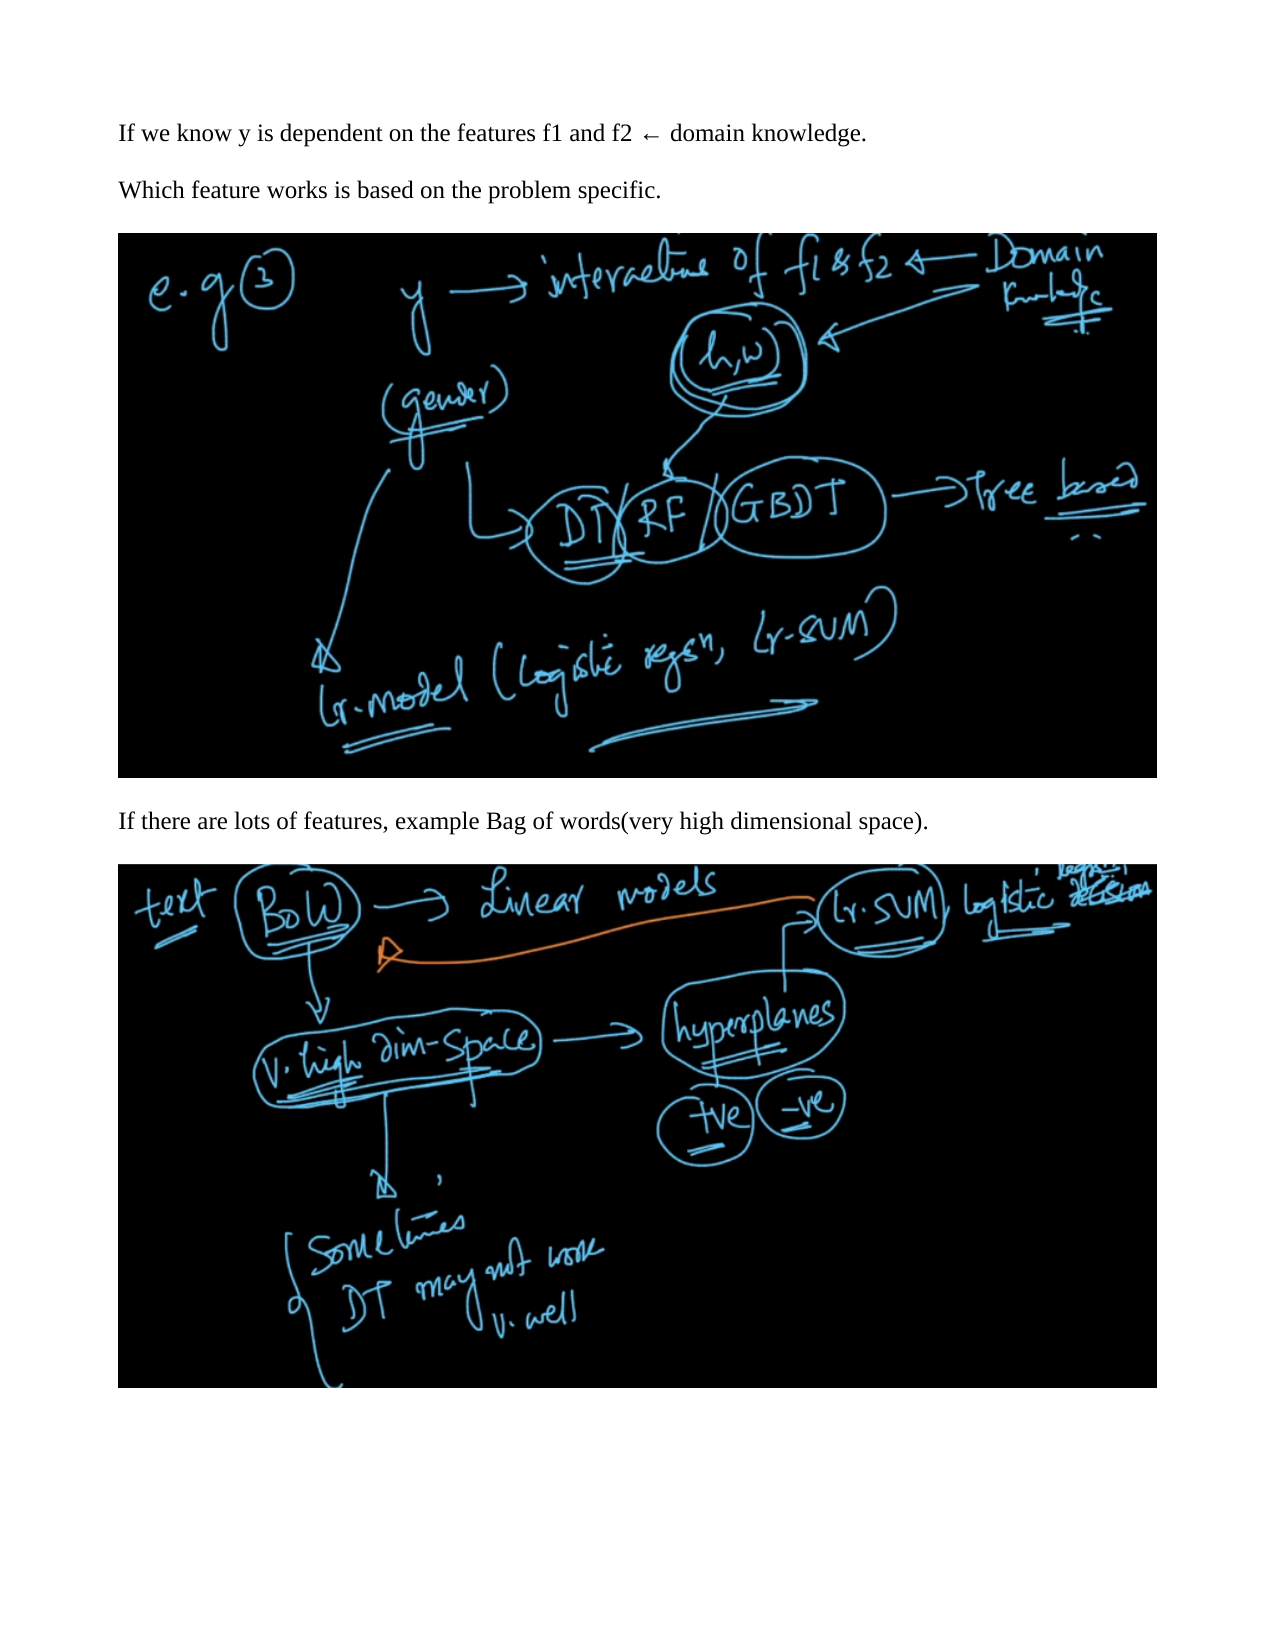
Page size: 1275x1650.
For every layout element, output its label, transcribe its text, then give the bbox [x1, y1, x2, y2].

text If we know y is dependent on the features f1 and f2 ← domain knowledge. [118, 118, 1157, 147]
text Which feature works is based on the problem specific. [118, 176, 1157, 204]
text If there are lots of features, example Bag of words(very high dimensional space). [118, 806, 1157, 835]
picture [118, 233, 1157, 778]
picture [118, 863, 1157, 1388]
